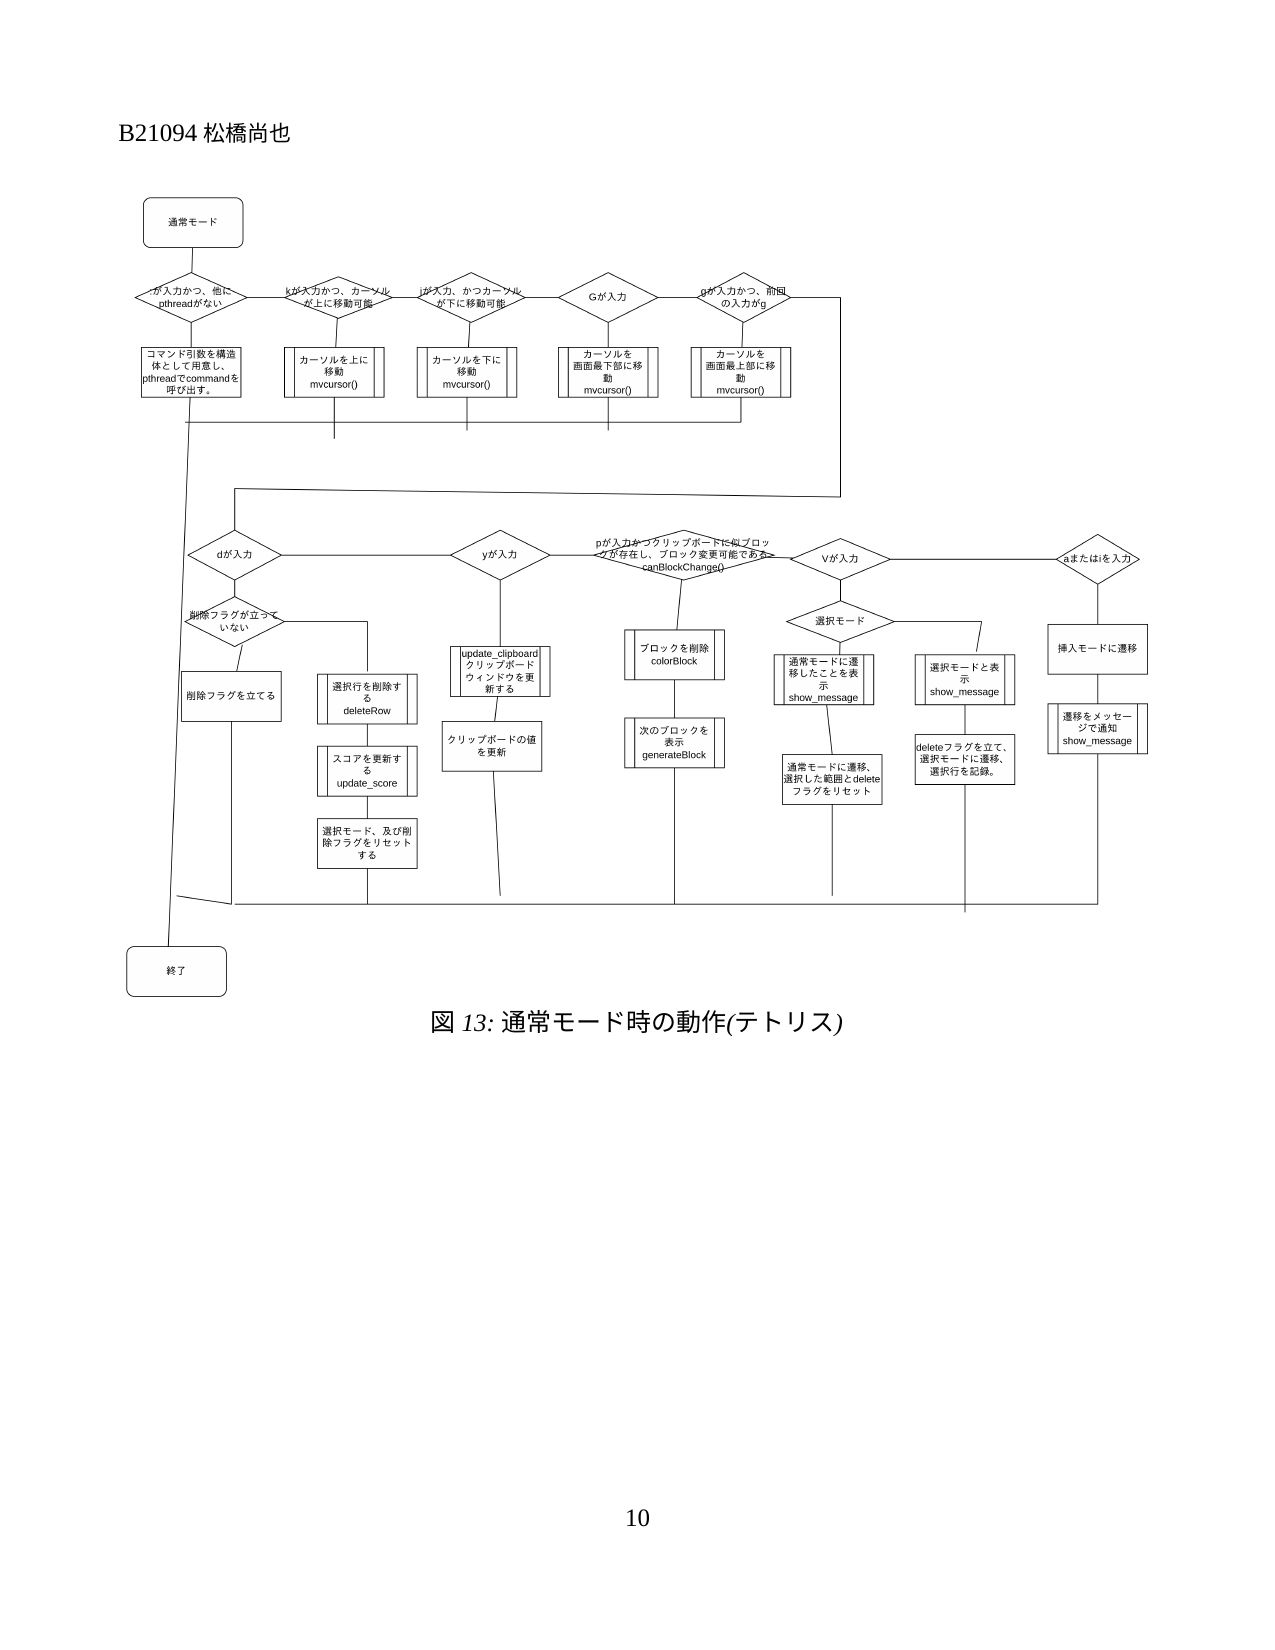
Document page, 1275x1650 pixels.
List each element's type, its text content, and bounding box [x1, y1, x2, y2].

text 図 13: 通常モード時の動作(テトリス) [118, 1005, 1157, 1039]
picture [118, 190, 1157, 1005]
